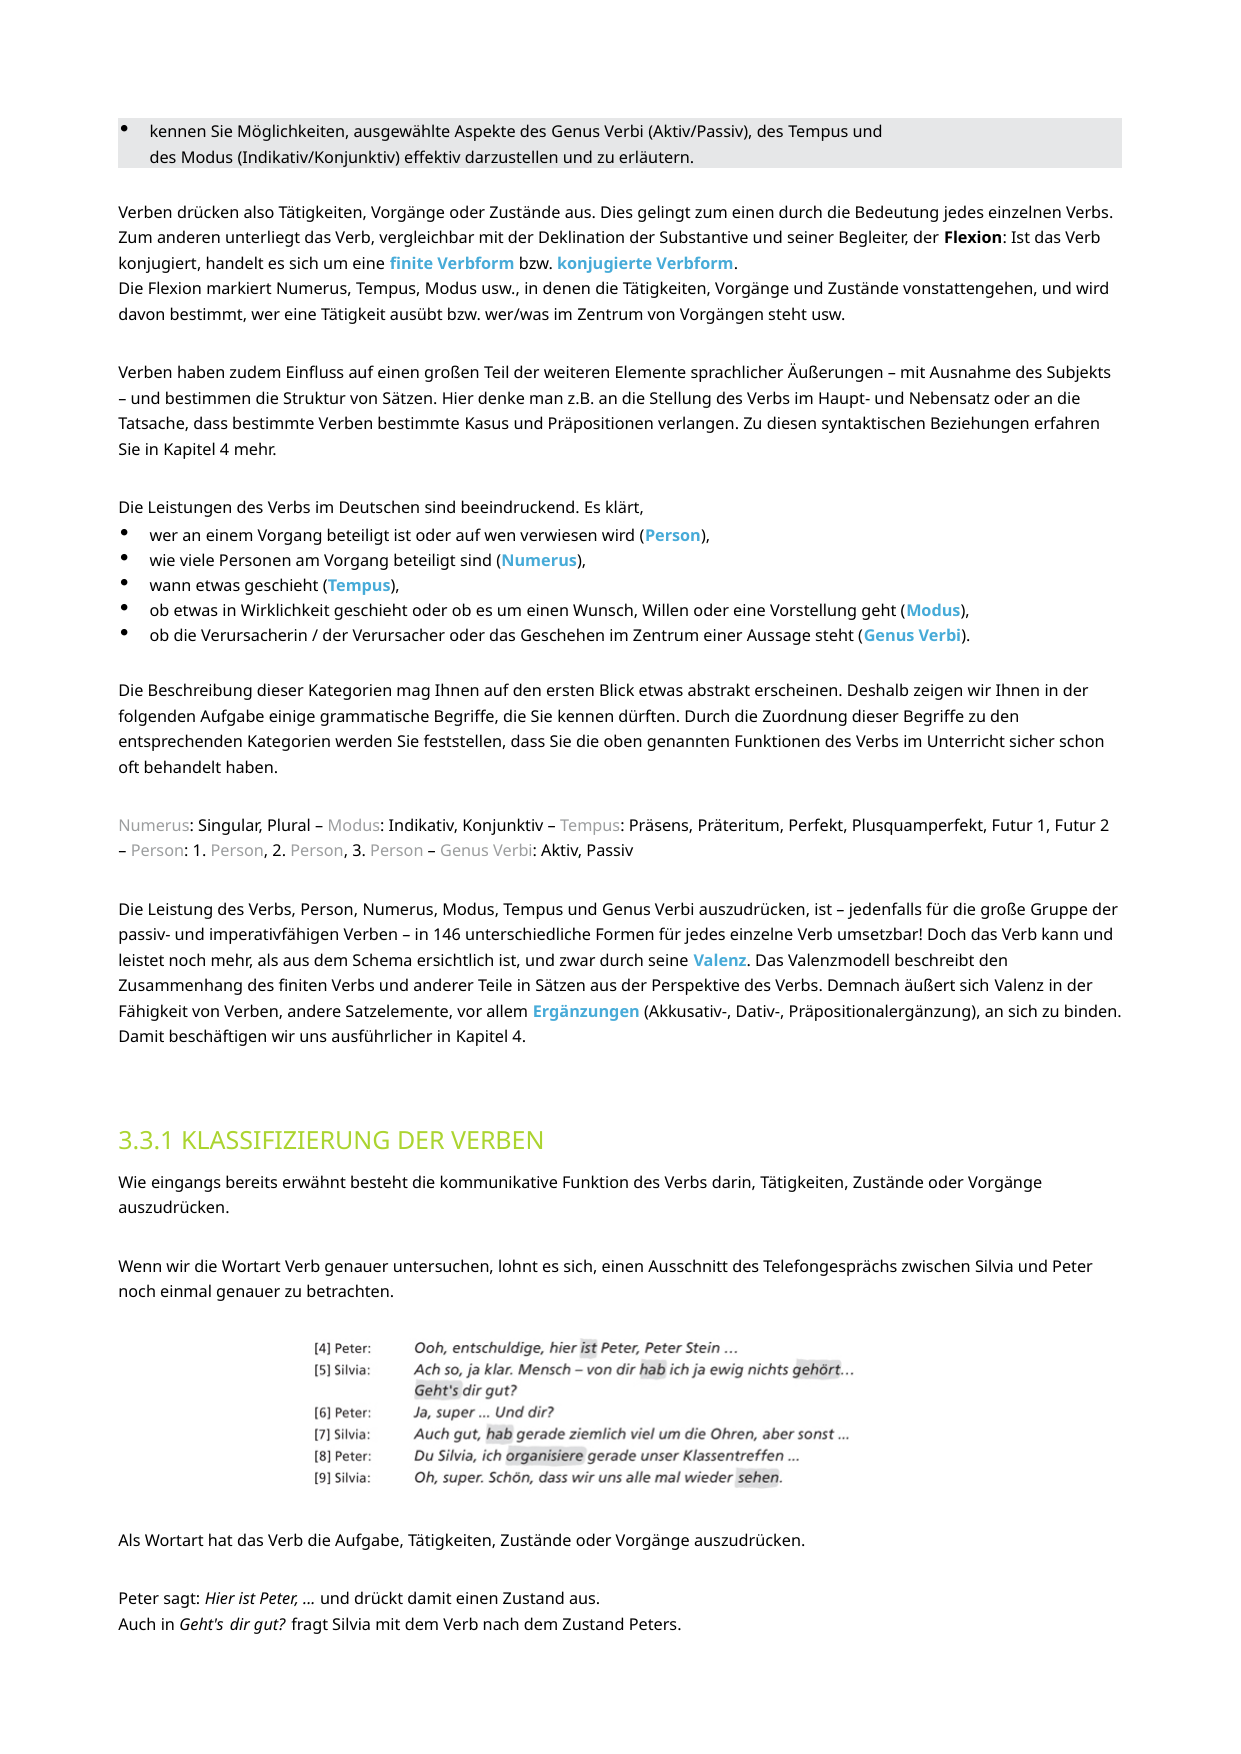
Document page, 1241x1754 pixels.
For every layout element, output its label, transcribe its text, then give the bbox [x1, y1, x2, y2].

text Die Leistungen des Verbs im Deutschen sind beeindruckend. Es klärt, [118, 496, 1122, 518]
text Wenn wir die Wortart Verb genauer untersuchen, lohnt es sich, einen Ausschnitt des Telefongesprächs zwischen Silvia und Peter noch einmal genauer zu betrachten. [118, 1255, 1122, 1302]
picture [305, 1338, 936, 1492]
list ob die Verursacherin / der Verursacher oder das Geschehen im Zentrum einer Aussage steht (Genus Verbi). [120, 621, 1122, 646]
text Als Wortart hat das Verb die Aufgabe, Tätigkeiten, Zustände oder Vorgänge auszudrücken. [118, 1529, 1122, 1551]
text Die Beschreibung dieser Kategorien mag Ihnen auf den ersten Blick etwas abstrakt erscheinen. Deshalb zeigen wir Ihnen in der folgenden Aufgabe einige grammatische Begriffe, die Sie kennen dürften. Durch die Zuordnung dieser Begriffe zu den entsprechenden Kategorien werden Sie feststellen, dass Sie die oben genannten Funktionen des Verbs im Unterricht sicher schon oft behandelt haben. [118, 679, 1122, 778]
list wie viele Personen am Vorgang beteiligt sind (Numerus), [120, 546, 1122, 571]
list kennen Sie Möglichkeiten, ausgewählte Aspekte des Genus Verbi (Aktiv/Passiv), des Tempus und des Modus (Indikativ/Konjunktiv) effektiv darzustellen und zu erläutern. [120, 118, 1122, 168]
list ob etwas in Wirklichkeit geschieht oder ob es um einen Wunsch, Willen oder eine Vorstellung geht (Modus), [120, 596, 1122, 621]
text Numerus: Singular, Plural – Modus: Indikativ, Konjunktiv – Tempus: Präsens, Präteritum, Perfekt, Plusquamperfekt, Futur 1, Futur 2 – Person: 1. Person, 2. Person, 3. Person – Genus Verbi: Aktiv, Passiv [118, 814, 1122, 862]
text Verben haben zudem Einfluss auf einen großen Teil der weiteren Elemente sprachlicher Äußerungen – mit Ausnahme des Subjekts – und bestimmen die Struktur von Sätzen. Hier denke man z.B. an die Stellung des Verbs im Haupt- und Nebensatz oder an die Tatsache, dass bestimmte Verben bestimmte Kasus und Präpositionen verlangen. Zu diesen syntaktischen Beziehungen erfahren Sie in Kapitel 4 mehr. [118, 361, 1122, 460]
text Wie eingangs bereits erwähnt besteht die kommunikative Funktion des Verbs darin, Tätigkeiten, Zustände oder Vorgänge auszudrücken. [118, 1171, 1122, 1218]
text Verben drücken also Tätigkeiten, Vorgänge oder Zustände aus. Dies gelingt zum einen durch die Bedeutung jedes einzelnen Verbs. Zum anderen unterliegt das Verb, vergleichbar mit der Deklination der Substantive und seiner Begleiter, der Flexion: Ist das Verb konjugiert, handelt es sich um eine finite Verbform bzw. konjugierte Verbform. Die Flexion markiert Numerus, Tempus, Modus usw., in denen die Tätigkeiten, Vorgänge und Zustände vonstattengehen, und wird davon bestimmt, wer eine Tätigkeit ausübt bzw. wer/was im Zentrum von Vorgängen steht usw. [118, 201, 1122, 325]
subtitle 3.3.1 KLASSIFIZIERUNG DER VERBEN [118, 1123, 1122, 1157]
list wann etwas geschieht (Tempus), [120, 571, 1122, 596]
list wer an einem Vorgang beteiligt ist oder auf wen verwiesen wird (Person), [120, 521, 1122, 546]
text Auch in Geht's dir gut? fragt Silvia mit dem Verb nach dem Zustand Peters. [118, 1613, 1122, 1635]
text Peter sagt: Hier ist Peter, ... und drückt damit einen Zustand aus. [118, 1587, 1122, 1609]
text Die Leistung des Verbs, Person, Numerus, Modus, Tempus und Genus Verbi auszudrücken, ist – jedenfalls für die große Gruppe der passiv- und imperativfähigen Verben – in 146 unterschiedliche Formen für jedes einzelne Verb umsetzbar! Doch das Verb kann und leistet noch mehr, als aus dem Schema ersichtlich ist, und zwar durch seine Valenz. Das Valenzmodell beschreibt den Zusammenhang des finiten Verbs und anderer Teile in Sätzen aus der Perspektive des Verbs. Demnach äußert sich Valenz in der Fähigkeit von Verben, andere Satzelemente, vor allem Ergänzungen (Akkusativ-, Dativ-, Präpositionalergänzung), an sich zu binden. Damit beschäftigen wir uns ausführlicher in Kapitel 4. [118, 898, 1122, 1047]
